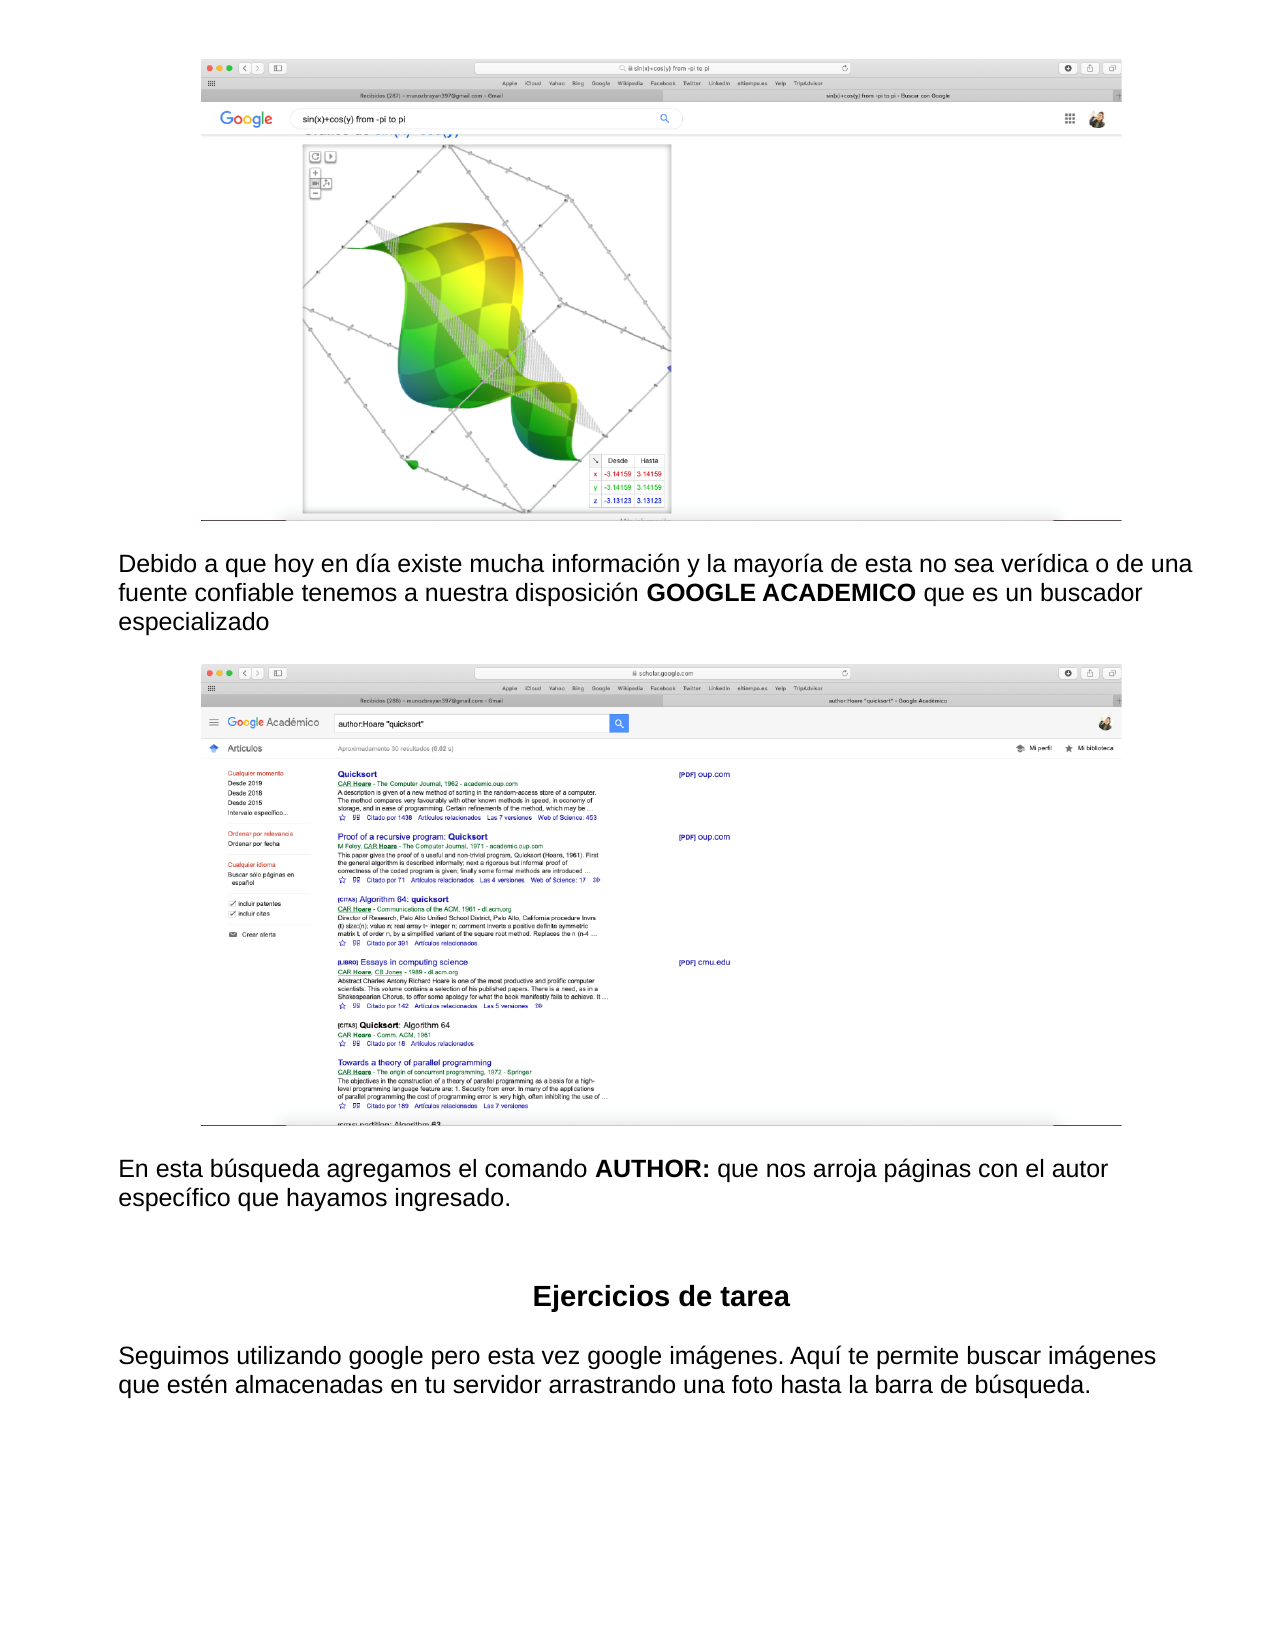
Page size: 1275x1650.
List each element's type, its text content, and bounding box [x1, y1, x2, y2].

text Seguimos utilizando google pero esta vez google imágenes. Aquí te permite buscar imágenes que estén almacenadas en tu servidor arrastrando una foto hasta la barra de búsqueda. [118, 1341, 1205, 1398]
text En esta búsqueda agregamos el comando AUTHOR: que nos arroja páginas con el autor específico que hayamos ingresado. [118, 1154, 1205, 1212]
text Debido a que hoy en día existe mucha información y la mayoría de esta no sea verídica o de una fuente confiable tenemos a nuestra disposición GOOGLE ACADEMICO que es un buscador especializado [118, 549, 1205, 635]
text Ejercicios de tarea [118, 1279, 1205, 1312]
